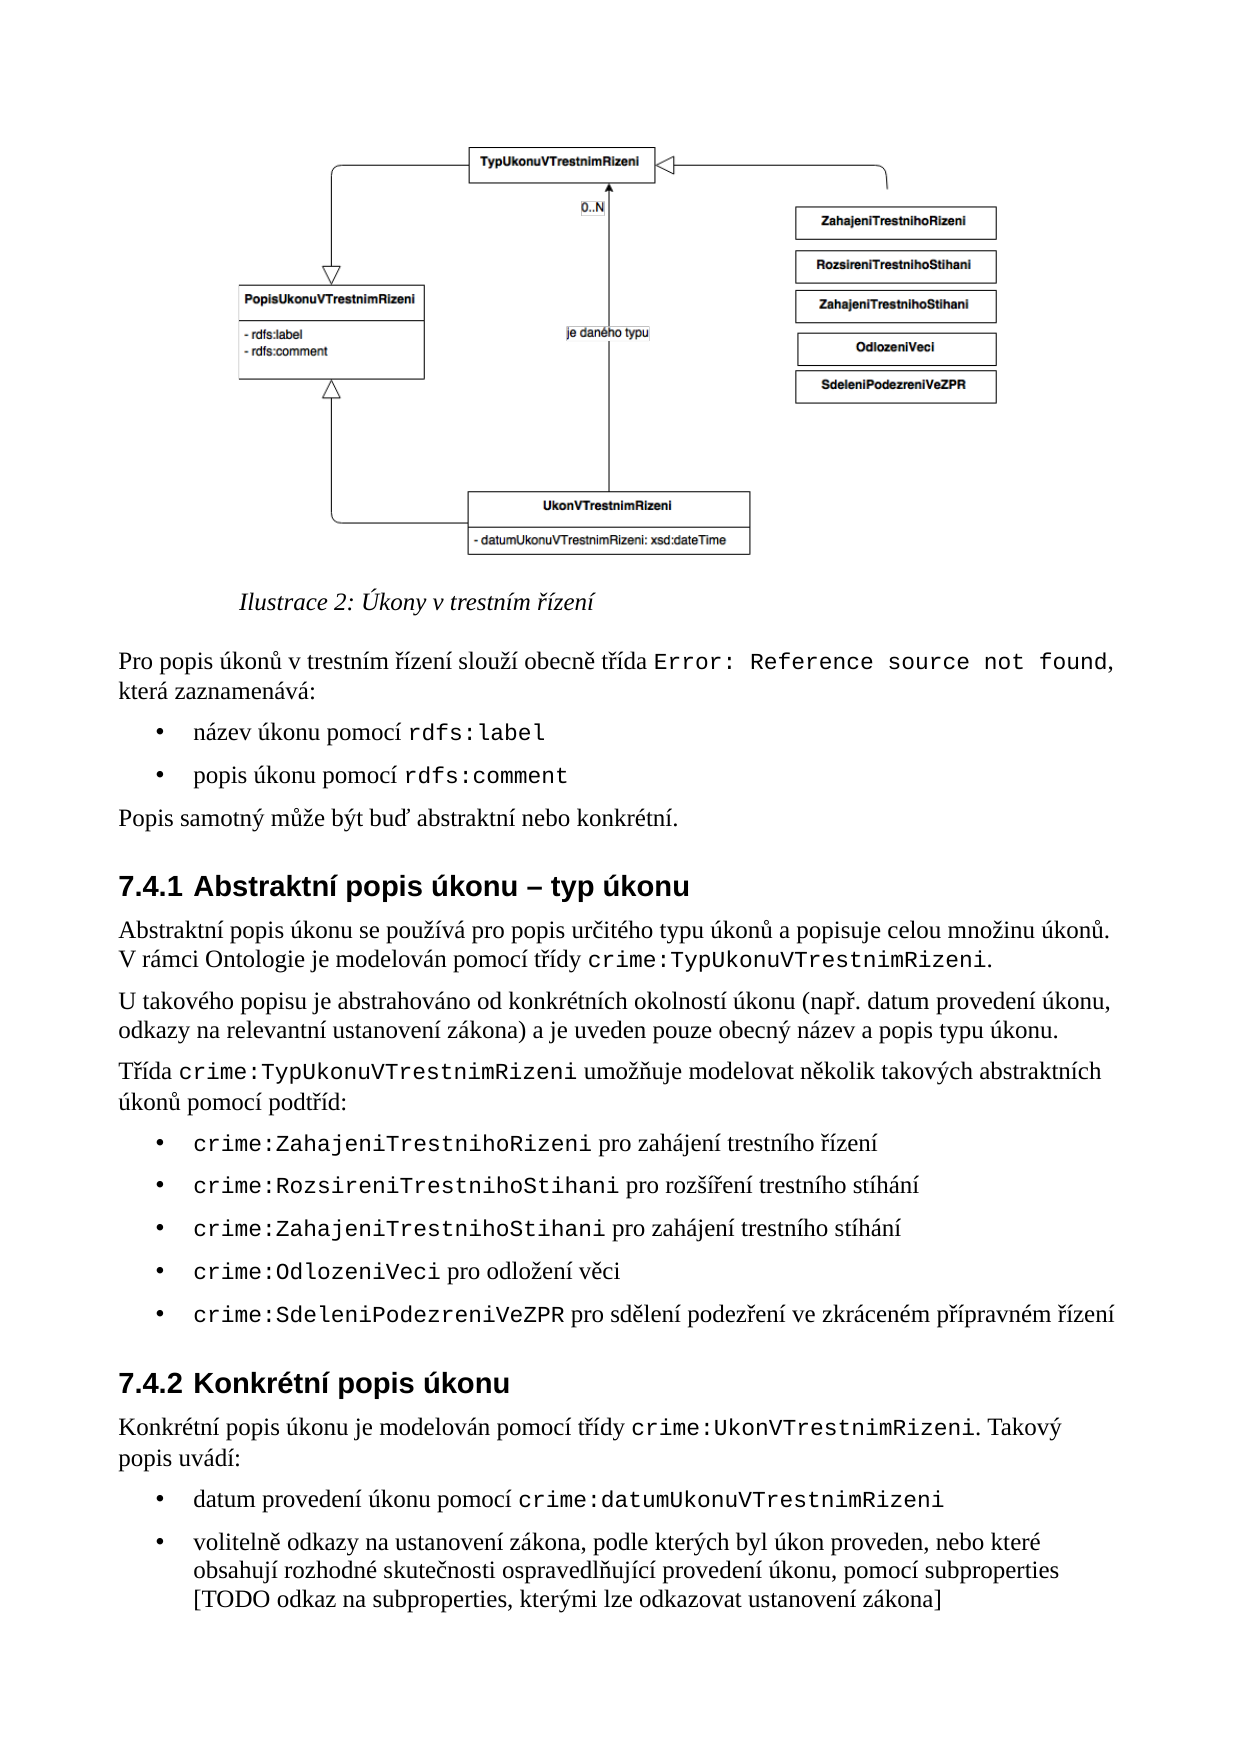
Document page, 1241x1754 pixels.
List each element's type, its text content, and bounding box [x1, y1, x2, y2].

text Ilustrace 2: Úkony v trestním řízení [239, 558, 1001, 616]
list crime:RozsireniTrestnihoStihani pro rozšíření trestního stíhání [156, 1171, 1122, 1201]
list crime:SdeleniPodezreniVeZPR pro sdělení podezření ve zkráceném přípravném řízení [156, 1299, 1122, 1329]
subtitle Abstraktní popis úkonu – typ úkonu [118, 869, 1122, 902]
subtitle Konkrétní popis úkonu [118, 1366, 1122, 1400]
picture [238, 147, 1002, 558]
list volitelně odkazy na ustanovení zákona, podle kterých byl úkon proveden, nebo které obsahují rozhodné skutečnosti ospravedlňující provedení úkonu, pomocí subproperties [TODO odkaz na subproperties, kterými lze odkazovat ustanovení zákona] [156, 1527, 1122, 1613]
text Popis samotný může být buď abstraktní nebo konkrétní. [118, 803, 1122, 831]
text Třída crime:TypUkonuVTrestnimRizeni umožňuje modelovat několik takových abstraktních úkonů pomocí podtříd: [118, 1056, 1122, 1115]
text U takového popisu je abstrahováno od konkrétních okolností úkonu (např. datum provedení úkonu, odkazy na relevantní ustanovení zákona) a je uveden pouze obecný název a popis typu úkonu. [118, 986, 1122, 1044]
list název úkonu pomocí rdfs:label [156, 717, 1122, 747]
list crime:ZahajeniTrestnihoRizeni pro zahájení trestního řízení [156, 1128, 1122, 1158]
list crime:ZahajeniTrestnihoStihani pro zahájení trestního stíhání [156, 1213, 1122, 1243]
text Konkrétní popis úkonu je modelován pomocí třídy crime:UkonVTrestnimRizeni. Takový popis uvádí: [118, 1412, 1122, 1471]
text Abstraktní popis úkonu se používá pro popis určitého typu úkonů a popisuje celou množinu úkonů. V rámci Ontologie je modelován pomocí třídy crime:TypUkonuVTrestnimRizeni. [118, 915, 1122, 974]
text Pro popis úkonů v trestním řízení slouží obecně třída Chyba: zdroj odkazu nenalezen, která zaznamenává: [118, 118, 1122, 705]
list datum provedení úkonu pomocí crime:datumUkonuVTrestnimRizeni [156, 1484, 1122, 1514]
list crime:OdlozeniVeci pro odložení věci [156, 1256, 1122, 1286]
list popis úkonu pomocí rdfs:comment [156, 760, 1122, 790]
